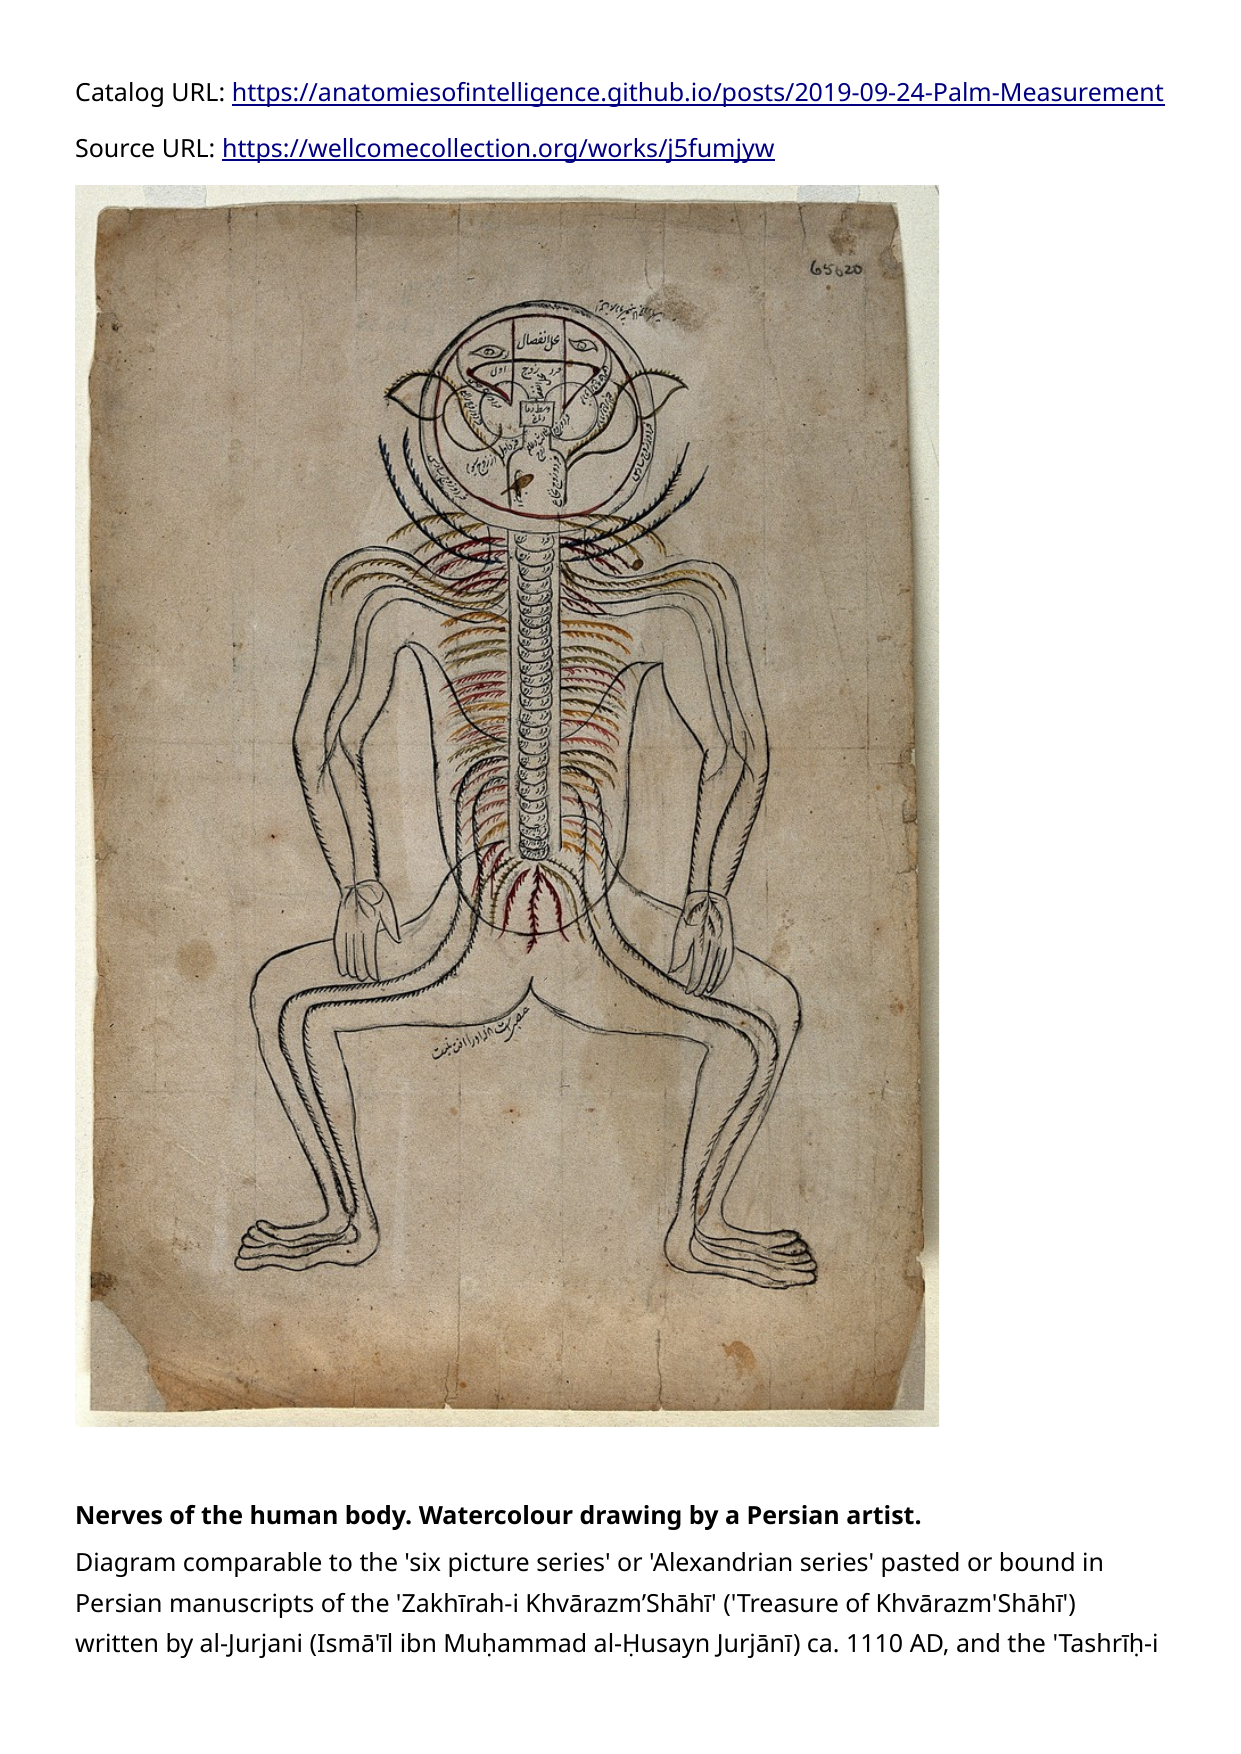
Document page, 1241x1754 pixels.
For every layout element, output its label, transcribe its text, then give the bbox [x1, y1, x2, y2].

subtitle Nerves of the human body. Watercolour drawing by a Persian artist. [75, 1498, 1165, 1532]
picture [75, 185, 940, 1427]
text Diagram comparable to the 'six picture series' or 'Alexandrian series' pasted or bound in Persian manuscripts of the 'Zakhīrah-i Khvārazm’Shāhī' ('Treasure of Khvārazm'Shāhī') written by al-Jurjani (Ismā'īl ibn Muḥammad al-Ḥusayn Jurjānī) ca. 1110 AD, and the 'Tashrīḥ-i [75, 1544, 1165, 1660]
text Catalog URL: https://anatomiesofintelligence.github.io/posts/2019-09-24-Palm-Measurement [75, 75, 1165, 109]
text Source URL: https://wellcomecollection.org/works/j5fumjyw [75, 130, 1165, 164]
